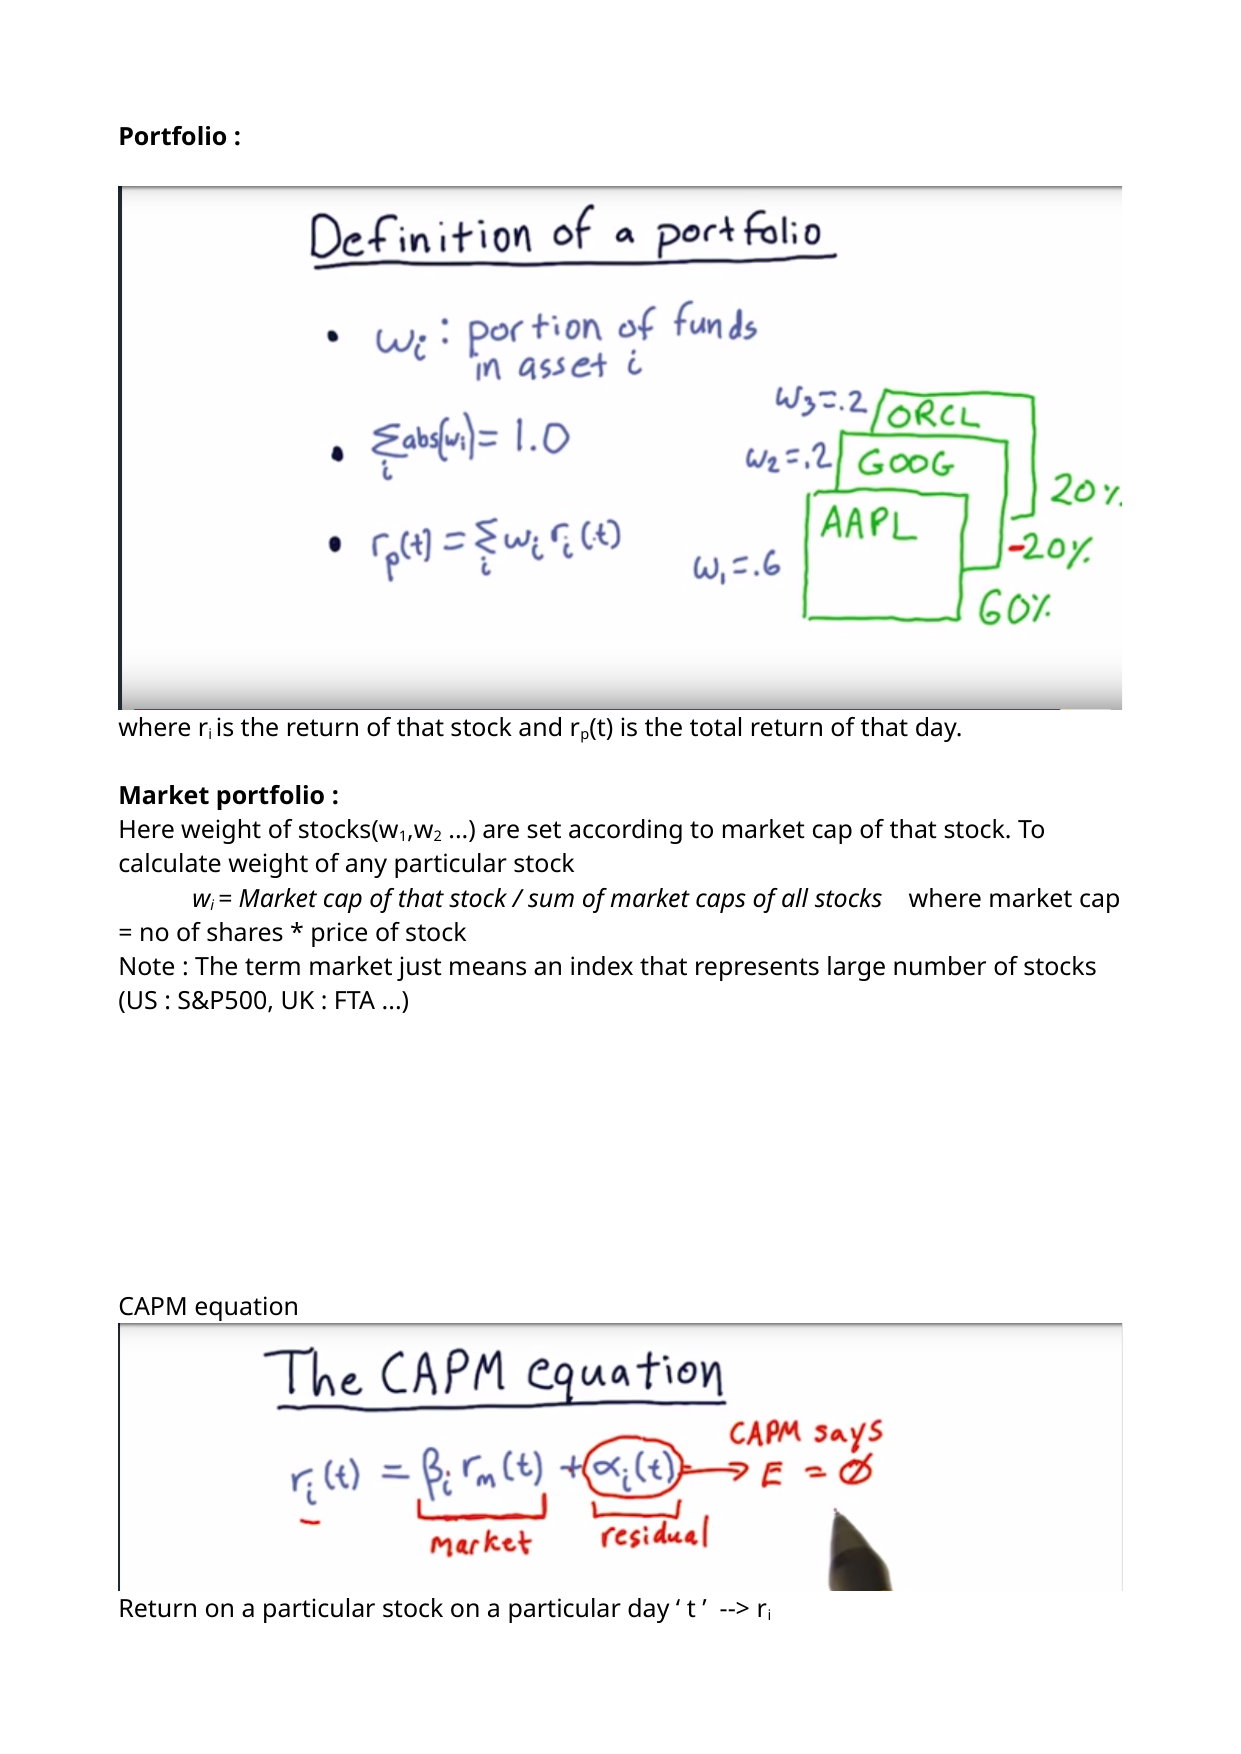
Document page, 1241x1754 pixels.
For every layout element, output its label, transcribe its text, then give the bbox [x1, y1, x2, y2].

text wi = Market cap of that stock / sum of market caps of all stocks where market cap = no of shares * price of stock [118, 880, 1122, 948]
text Portfolio : [118, 118, 1122, 152]
picture [118, 1323, 1123, 1591]
text Here weight of stocks(w1,w2 ...) are set according to market cap of that stock. To calculate weight of any particular stock [118, 812, 1122, 880]
text CAPM equation [118, 1289, 1122, 1323]
text Return on a particular stock on a particular day ‘ t ’ --> ri [118, 1591, 1122, 1625]
picture [118, 186, 1123, 710]
text Market portfolio : [118, 778, 1122, 812]
text Note : The term market just means an index that represents large number of stocks (US : S&P500, UK : FTA ...) [118, 948, 1122, 1016]
text where ri is the return of that stock and rp(t) is the total return of that day. [118, 710, 1122, 744]
